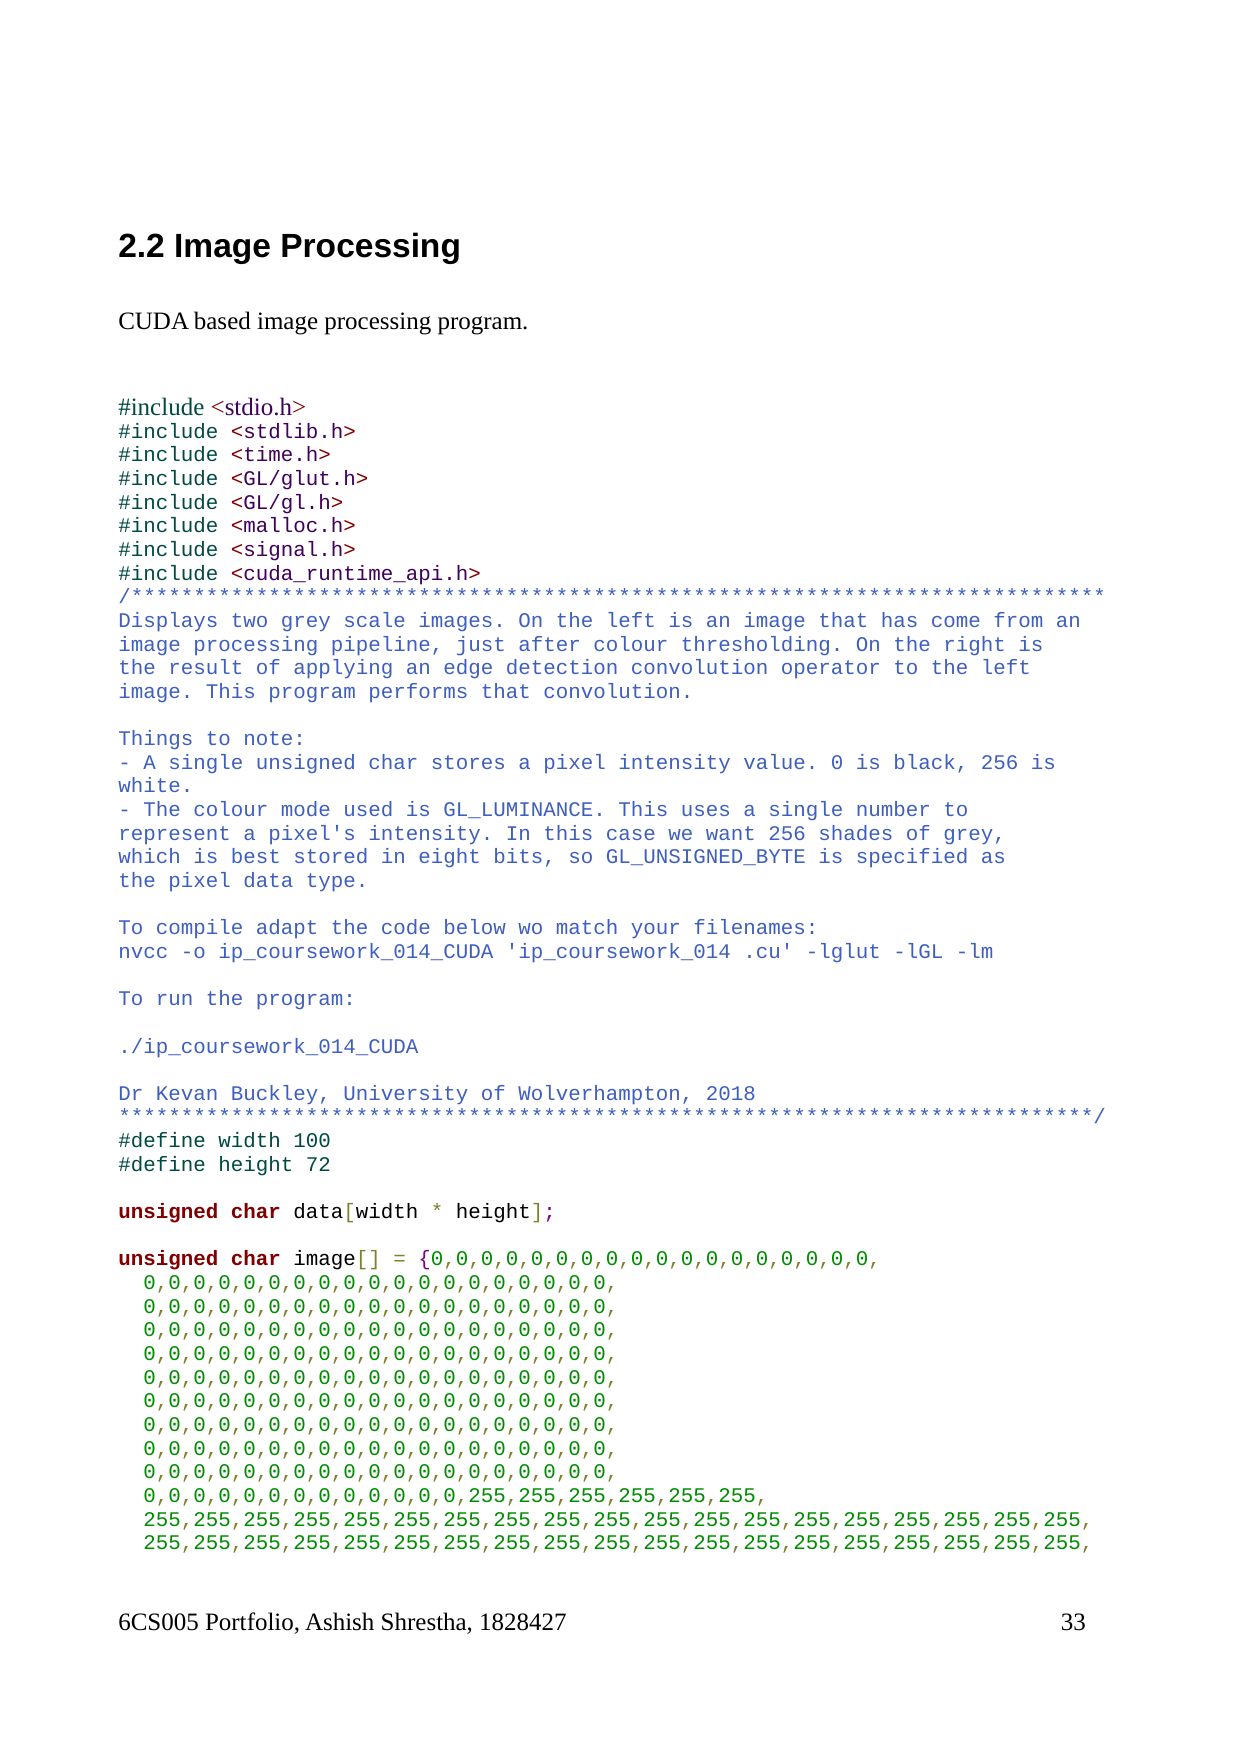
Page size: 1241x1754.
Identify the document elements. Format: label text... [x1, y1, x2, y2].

text #include <malloc.h> [118, 515, 1122, 539]
text To compile adapt the code below wo match your filenames: [118, 917, 1122, 941]
text ./ip_coursework_014_CUDA [118, 1036, 1122, 1059]
text the pixel data type. [118, 870, 1122, 894]
text unsigned char image[] = {0,0,0,0,0,0,0,0,0,0,0,0,0,0,0,0,0,0, [118, 1248, 1122, 1272]
text the result of applying an edge detection convolution operator to the left [118, 657, 1122, 681]
text Dr Kevan Buckley, University of Wolverhampton, 2018 [118, 1083, 1122, 1107]
text which is best stored in eight bits, so GL_UNSIGNED_BYTE is specified as [118, 846, 1122, 870]
text - A single unsigned char stores a pixel intensity value. 0 is black, 256 is [118, 752, 1122, 776]
text #include <time.h> [118, 444, 1122, 468]
text 0,0,0,0,0,0,0,0,0,0,0,0,0,0,0,0,0,0,0, [118, 1319, 1122, 1343]
text 0,0,0,0,0,0,0,0,0,0,0,0,0,0,0,0,0,0,0, [118, 1367, 1122, 1390]
text #define width 100 [118, 1130, 1122, 1154]
text /****************************************************************************** [118, 586, 1122, 610]
text 0,0,0,0,0,0,0,0,0,0,0,0,0,0,0,0,0,0,0, [118, 1390, 1122, 1414]
text Displays two grey scale images. On the left is an image that has come from an [118, 610, 1122, 634]
text - The colour mode used is GL_LUMINANCE. This uses a single number to [118, 799, 1122, 823]
text ******************************************************************************/ [118, 1107, 1122, 1130]
text 0,0,0,0,0,0,0,0,0,0,0,0,0,0,0,0,0,0,0, [118, 1461, 1122, 1485]
text #include <stdlib.h> [118, 421, 1122, 444]
subtitle 2.2 Image Processing [118, 226, 1122, 264]
text #include <cuda_runtime_api.h> [118, 563, 1122, 586]
text represent a pixel's intensity. In this case we want 256 shades of grey, [118, 823, 1122, 846]
text 0,0,0,0,0,0,0,0,0,0,0,0,0,0,0,0,0,0,0, [118, 1414, 1122, 1438]
text #include <GL/glut.h> [118, 468, 1122, 492]
text white. [118, 776, 1122, 799]
text #include <GL/gl.h> [118, 492, 1122, 515]
text nvcc -o ip_coursework_014_CUDA 'ip_coursework_014 .cu' -lglut -lGL -lm [118, 941, 1122, 965]
text 0,0,0,0,0,0,0,0,0,0,0,0,0,0,0,0,0,0,0, [118, 1272, 1122, 1296]
text image processing pipeline, just after colour thresholding. On the right is [118, 634, 1122, 657]
text #define height 72 [118, 1154, 1122, 1177]
text #include <signal.h> [118, 539, 1122, 563]
text Things to note: [118, 728, 1122, 752]
text image. This program performs that convolution. [118, 681, 1122, 704]
text #include <stdio.h> [118, 392, 1122, 421]
text 0,0,0,0,0,0,0,0,0,0,0,0,0,0,0,0,0,0,0, [118, 1343, 1122, 1367]
text 0,0,0,0,0,0,0,0,0,0,0,0,0,255,255,255,255,255,255, [118, 1485, 1122, 1508]
text 0,0,0,0,0,0,0,0,0,0,0,0,0,0,0,0,0,0,0, [118, 1438, 1122, 1461]
text 255,255,255,255,255,255,255,255,255,255,255,255,255,255,255,255,255,255,255, [118, 1508, 1122, 1532]
text 0,0,0,0,0,0,0,0,0,0,0,0,0,0,0,0,0,0,0, [118, 1296, 1122, 1319]
text unsigned char data[width * height]; [118, 1201, 1122, 1225]
text CUDA based image processing program. [118, 306, 1122, 334]
text To run the program: [118, 988, 1122, 1012]
text 255,255,255,255,255,255,255,255,255,255,255,255,255,255,255,255,255,255,255, [118, 1532, 1122, 1556]
